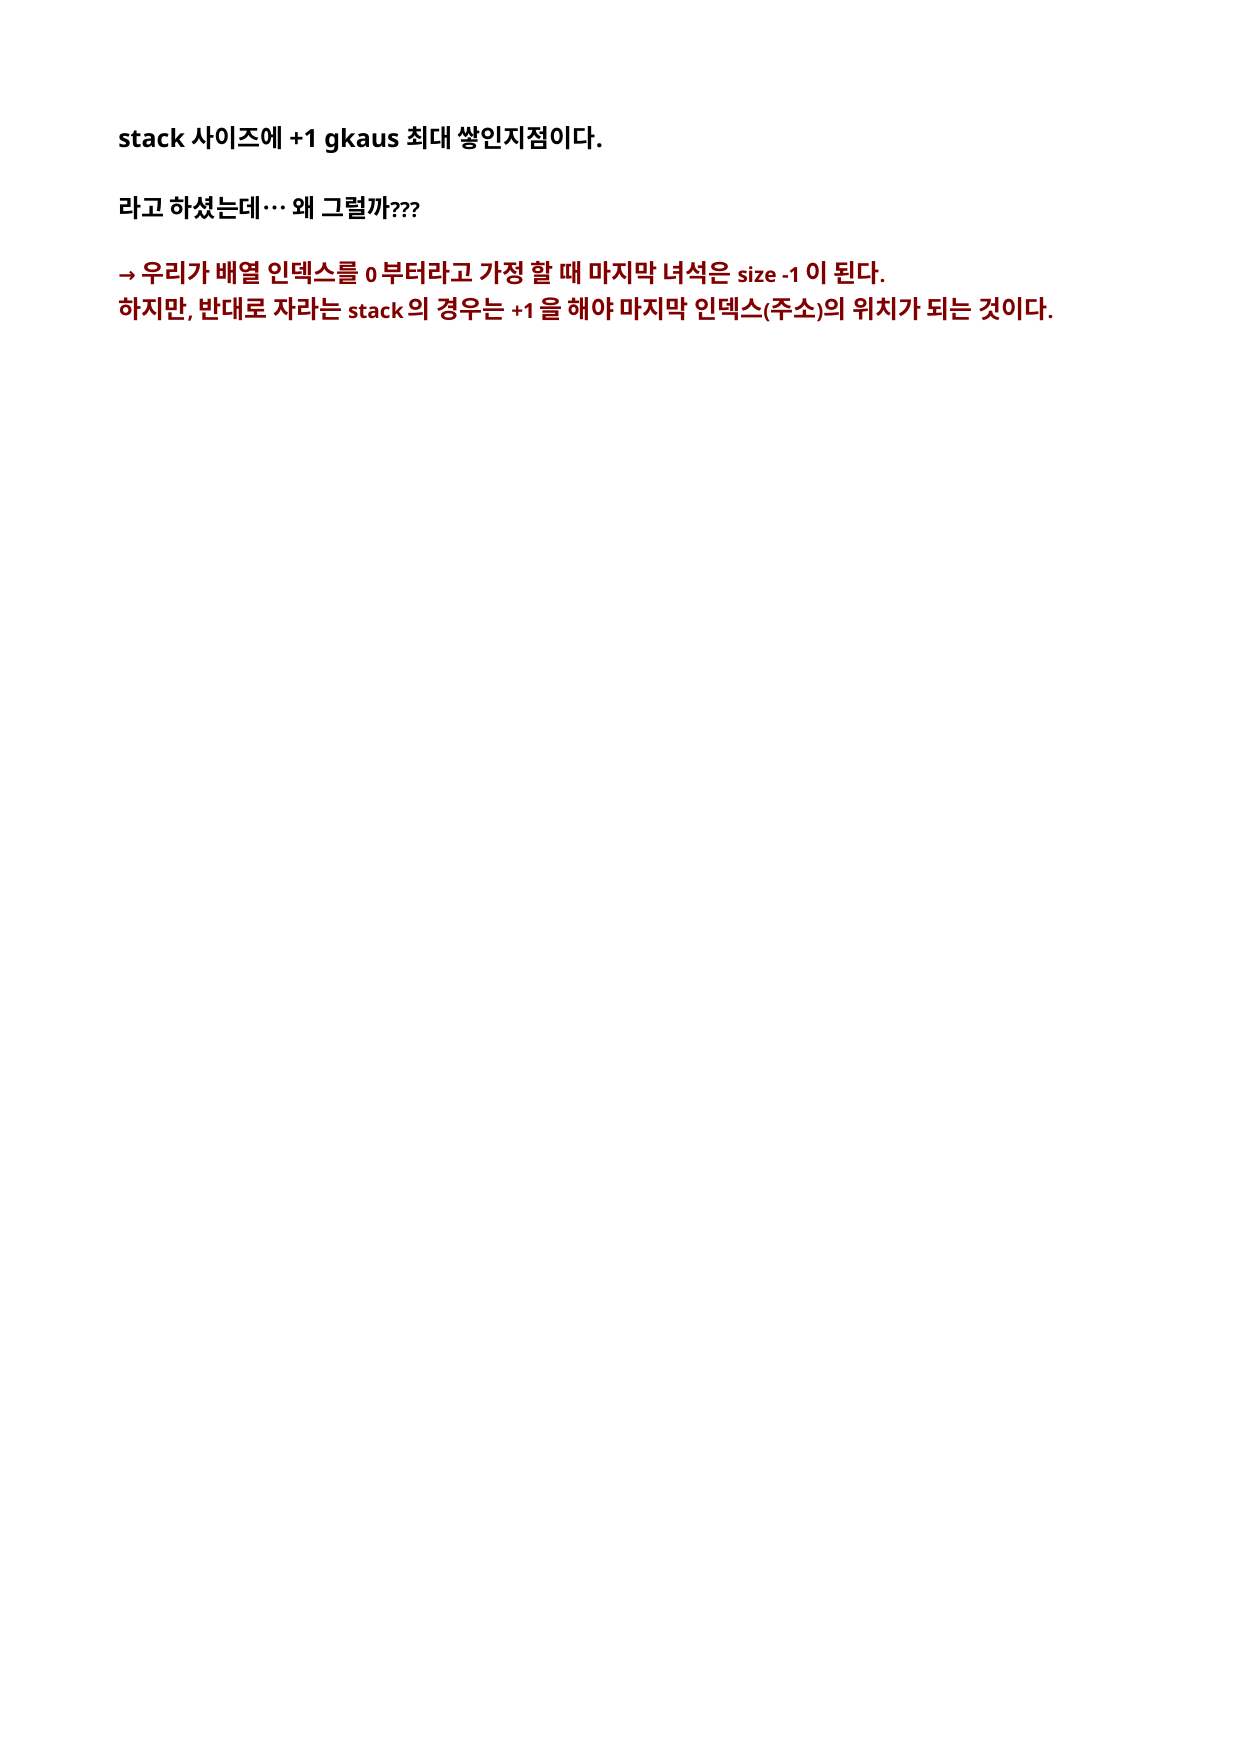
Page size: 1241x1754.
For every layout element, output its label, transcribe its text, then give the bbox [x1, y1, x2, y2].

text stack 사이즈에 +1 gkaus 최대 쌓인지점이다. [118, 118, 1122, 154]
text → 우리가 배열 인덱스를 0부터라고 가정 할 때 마지막 녀석은 size -1이 된다. [118, 253, 1122, 289]
text 하지만, 반대로 자라는 stack의 경우는 +1을 해야 마지막 인덱스(주소)의 위치가 되는 것이다. [118, 289, 1122, 326]
text 라고 하셨는데… 왜 그럴까??? [118, 188, 1122, 225]
